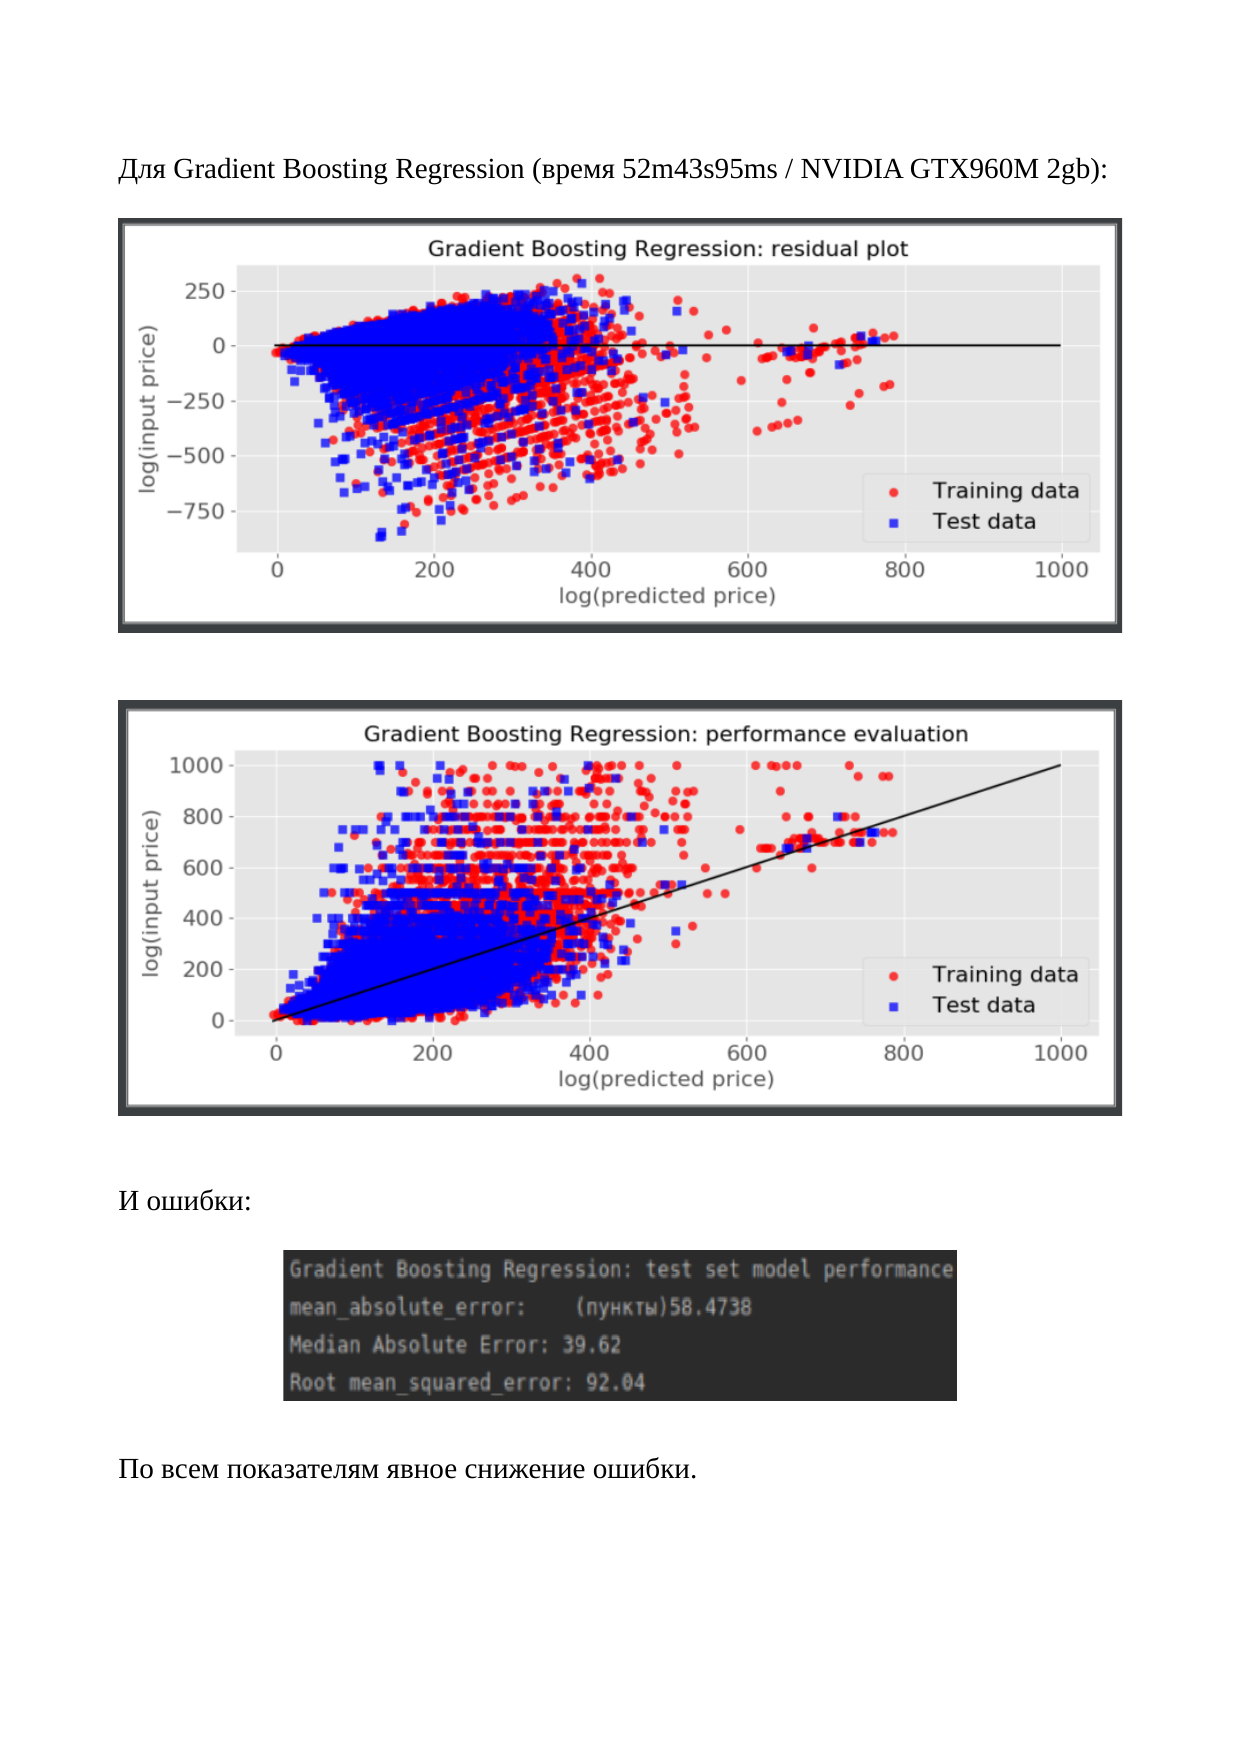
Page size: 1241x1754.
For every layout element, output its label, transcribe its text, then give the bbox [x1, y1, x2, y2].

picture [118, 700, 1123, 1116]
text Для Gradient Boosting Regression (время 52m43s95ms / NVIDIA GTX960M 2gb): [118, 152, 1122, 185]
text И ошибки: [118, 1183, 1122, 1216]
text По всем показателям явное снижение ошибки. [118, 1451, 1122, 1485]
picture [118, 218, 1123, 633]
picture [283, 1250, 957, 1401]
